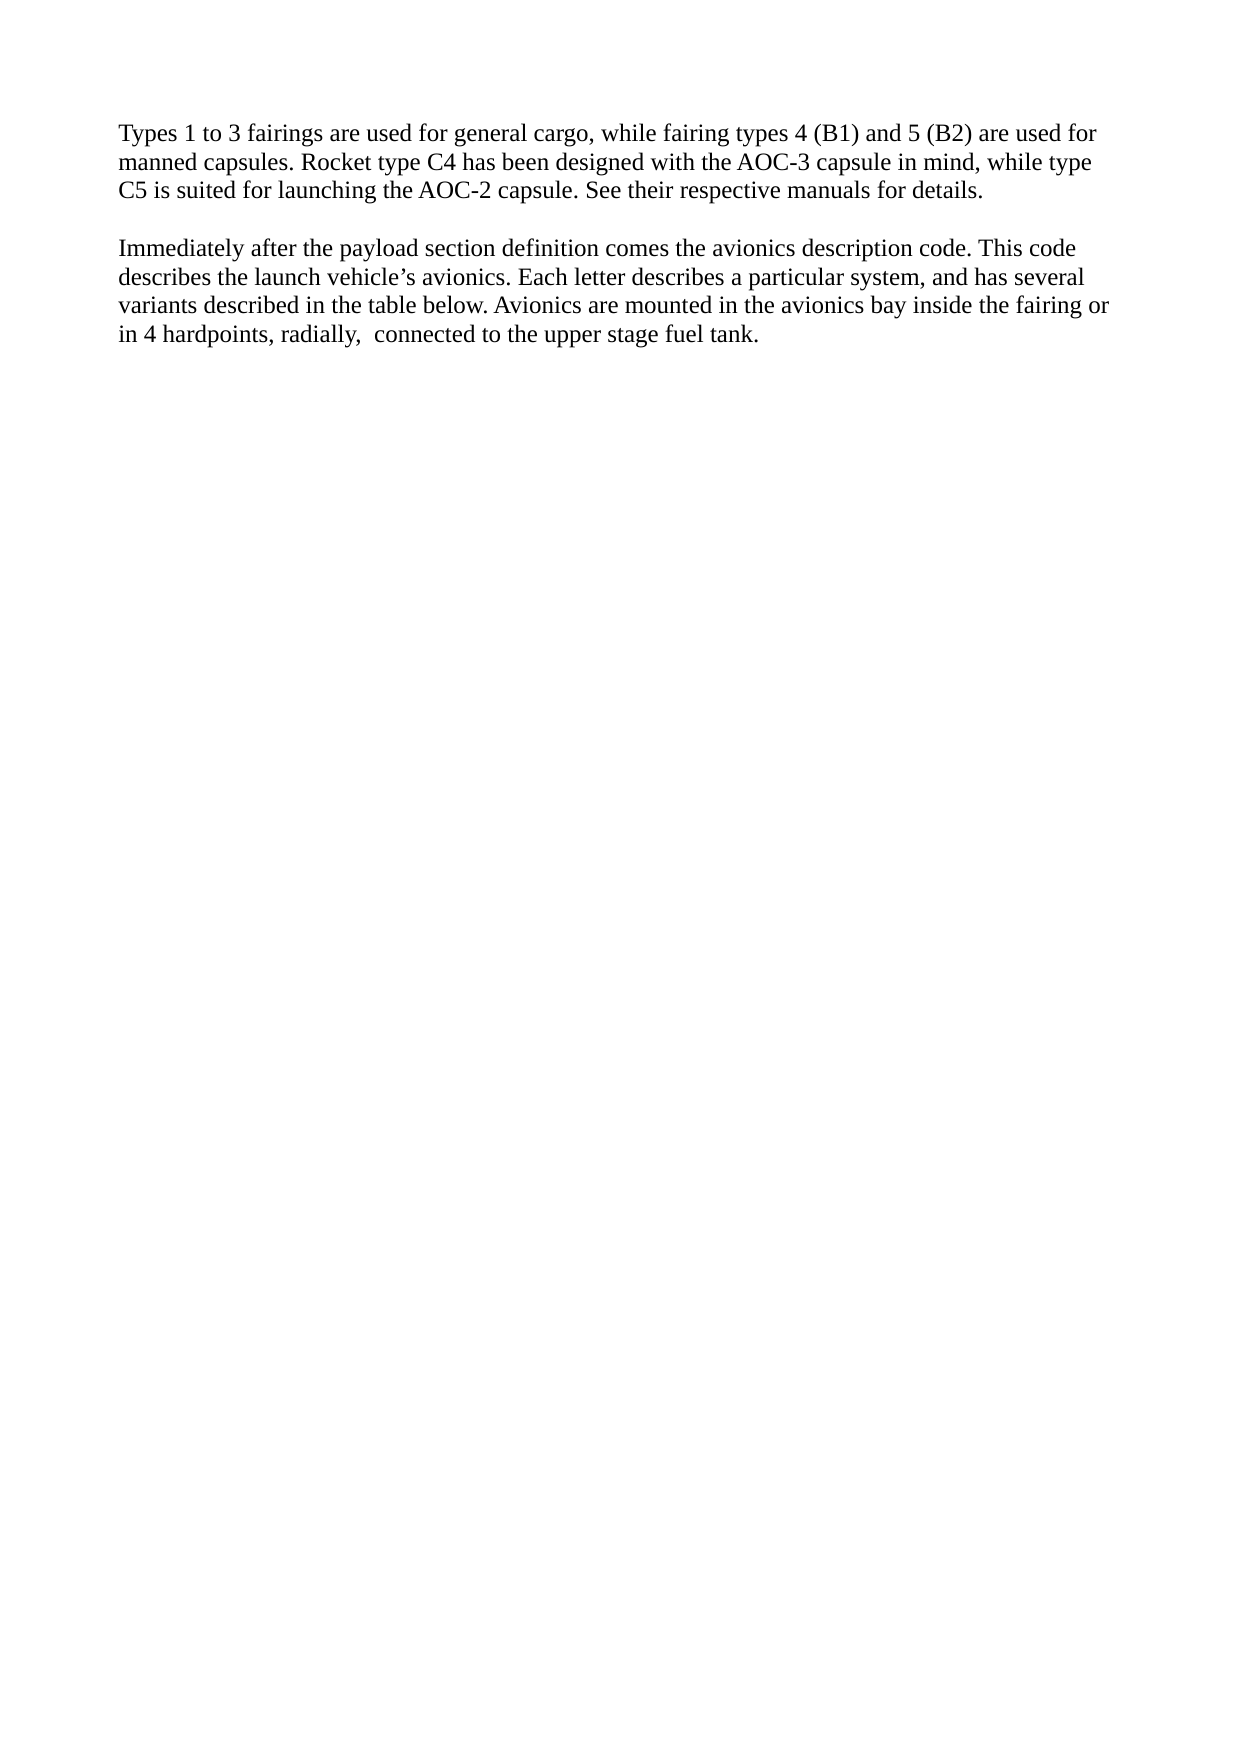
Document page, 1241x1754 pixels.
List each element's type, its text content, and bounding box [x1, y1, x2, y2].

text Types 1 to 3 fairings are used for general cargo, while fairing types 4 (B1) and 5 (B2) are used for manned capsules. Rocket type C4 has been designed with the AOC-3 capsule in mind, while type C5 is suited for launching the AOC-2 capsule. See their respective manuals for details. [118, 118, 1122, 204]
text Immediately after the payload section definition comes the avionics description code. This code describes the launch vehicle’s avionics. Each letter describes a particular system, and has several variants described in the table below. Avionics are mounted in the avionics bay inside the fairing or in 4 hardpoints, radially, connected to the upper stage fuel tank. [118, 233, 1122, 348]
